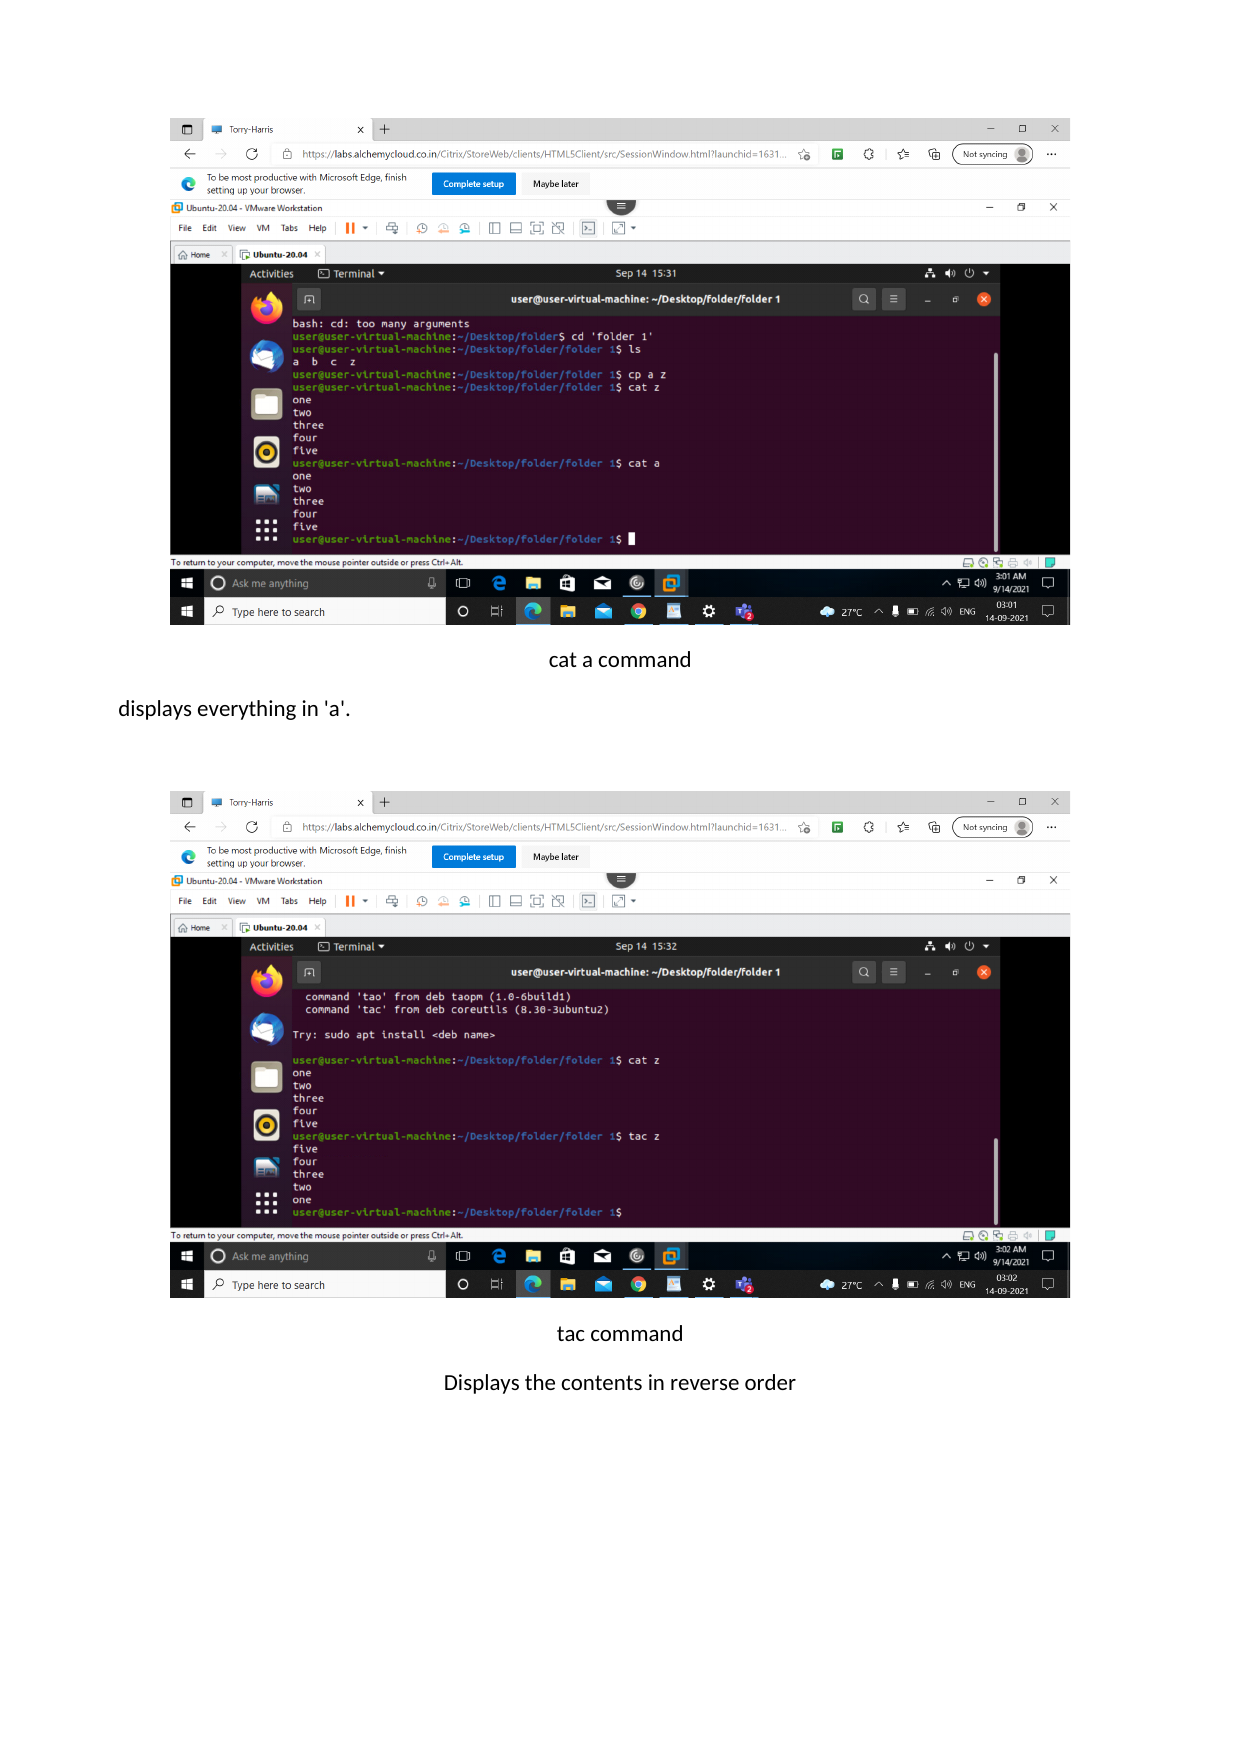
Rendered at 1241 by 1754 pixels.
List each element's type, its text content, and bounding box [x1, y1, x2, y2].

text Displays the contents in reverse order [118, 1368, 1122, 1396]
text tac command [118, 1319, 1122, 1347]
text displays everything in 'a'. [118, 694, 1122, 722]
text cat a command [118, 645, 1122, 673]
